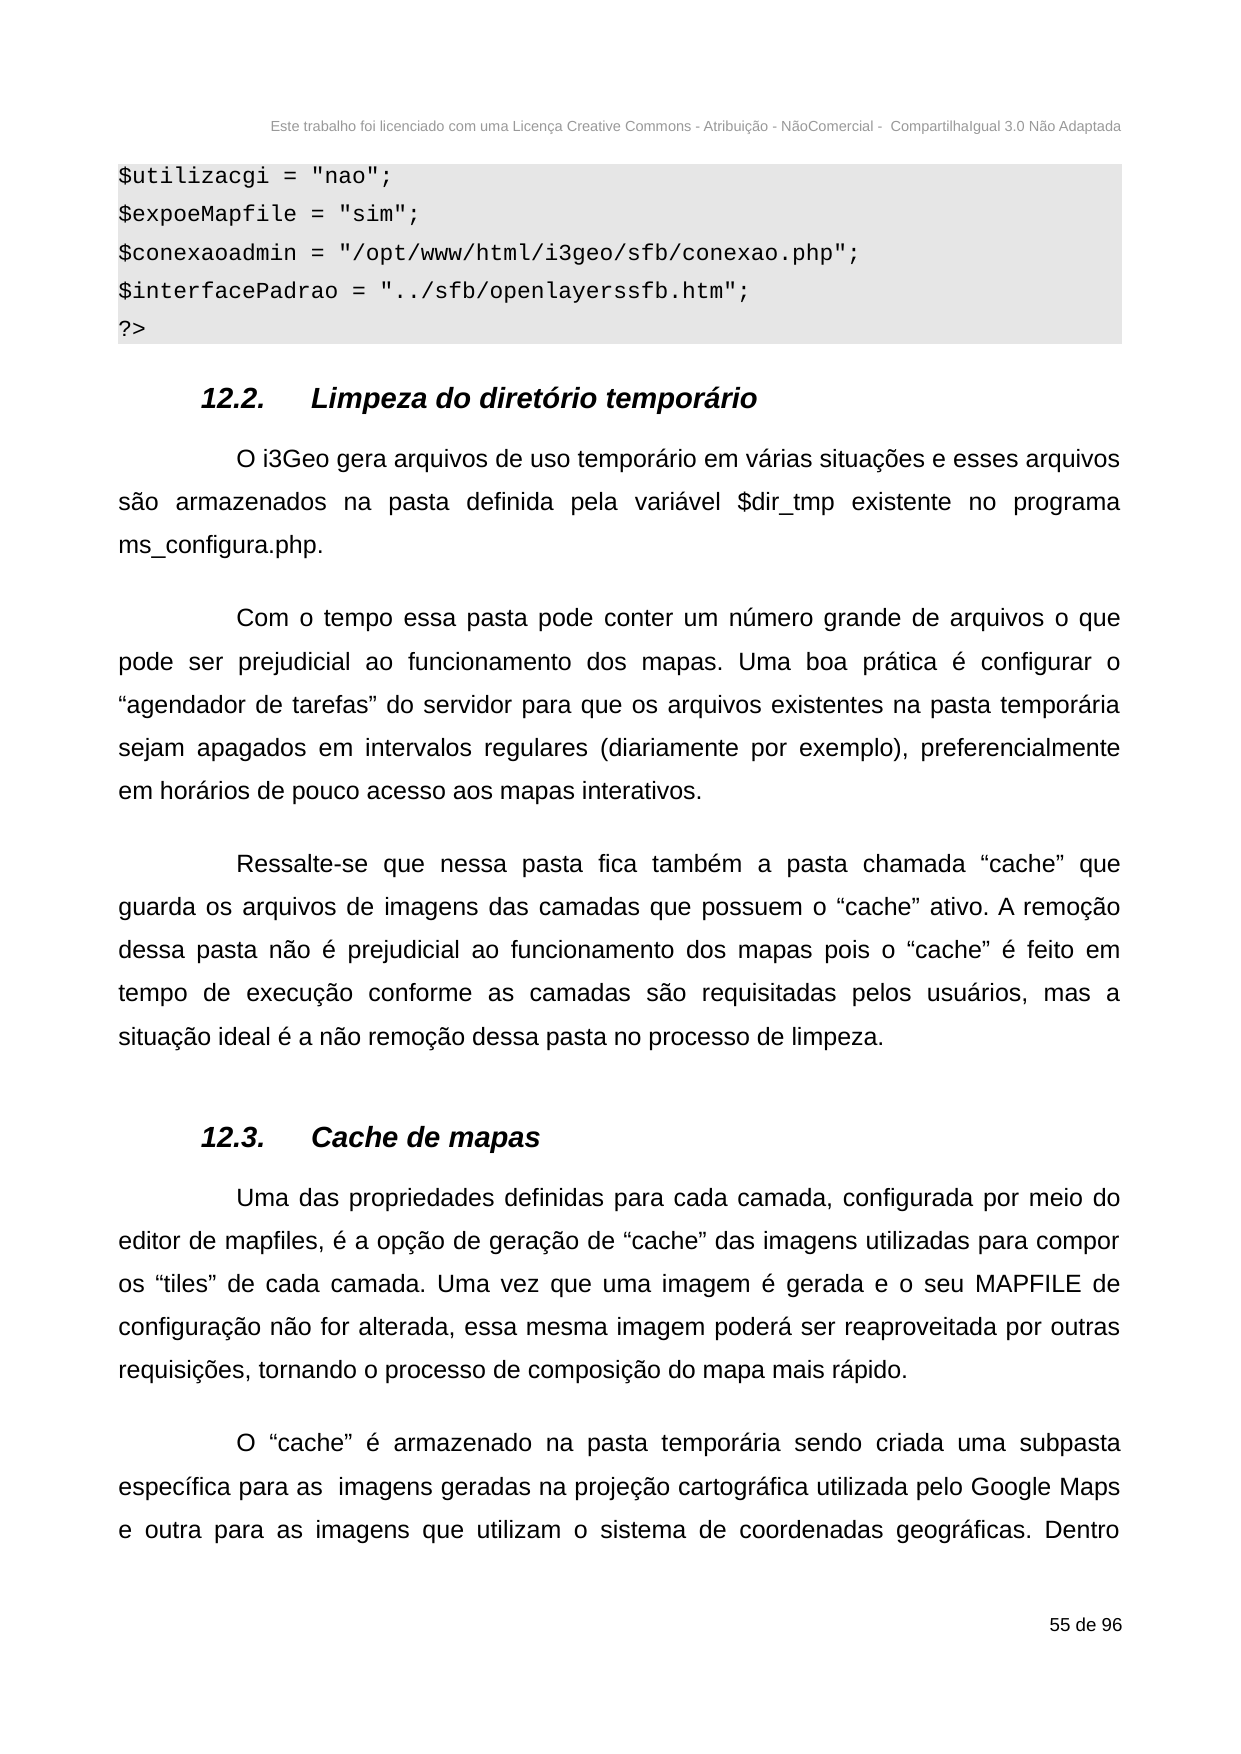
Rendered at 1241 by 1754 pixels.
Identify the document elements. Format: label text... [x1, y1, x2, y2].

text ?> [118, 318, 1122, 344]
text $interfacePadrao = "../sfb/openlayerssfb.htm"; [118, 279, 1122, 305]
text O i3Geo gera arquivos de uso temporário em várias situações e esses arquivos são armazenados na pasta definida pela variável $dir_tmp existente no programa ms_configura.php. [118, 444, 1122, 559]
text $expoeMapfile = "sim"; [118, 203, 1122, 229]
text O “cache” é armazenado na pasta temporária sendo criada uma subpasta específica para as imagens geradas na projeção cartográfica utilizada pelo Google Maps e outra para as imagens que utilizam o sistema de coordenadas geográficas. Dentro [118, 1428, 1122, 1543]
text $utilizacgi = "nao"; [118, 164, 1122, 190]
subtitle Cache de mapas [163, 1120, 1077, 1153]
subtitle Limpeza do diretório temporário [163, 381, 1077, 414]
text $conexaoadmin = "/opt/www/html/i3geo/sfb/conexao.php"; [118, 241, 1122, 267]
text Uma das propriedades definidas para cada camada, configurada por meio do editor de mapfiles, é a opção de geração de “cache” das imagens utilizadas para compor os “tiles” de cada camada. Uma vez que uma imagem é gerada e o seu MAPFILE de configuração não for alterada, essa mesma imagem poderá ser reaproveitada por outras requisições, tornando o processo de composição do mapa mais rápido. [118, 1183, 1122, 1384]
text Ressalte-se que nessa pasta fica também a pasta chamada “cache” que guarda os arquivos de imagens das camadas que possuem o “cache” ativo. A remoção dessa pasta não é prejudicial ao funcionamento dos mapas pois o “cache” é feito em tempo de execução conforme as camadas são requisitadas pelos usuários, mas a situação ideal é a não remoção dessa pasta no processo de limpeza. [118, 849, 1122, 1050]
text Com o tempo essa pasta pode conter um número grande de arquivos o que pode ser prejudicial ao funcionamento dos mapas. Uma boa prática é configurar o “agendador de tarefas” do servidor para que os arquivos existentes na pasta temporária sejam apagados em intervalos regulares (diariamente por exemplo), preferencialmente em horários de pouco acesso aos mapas interativos. [118, 603, 1122, 804]
